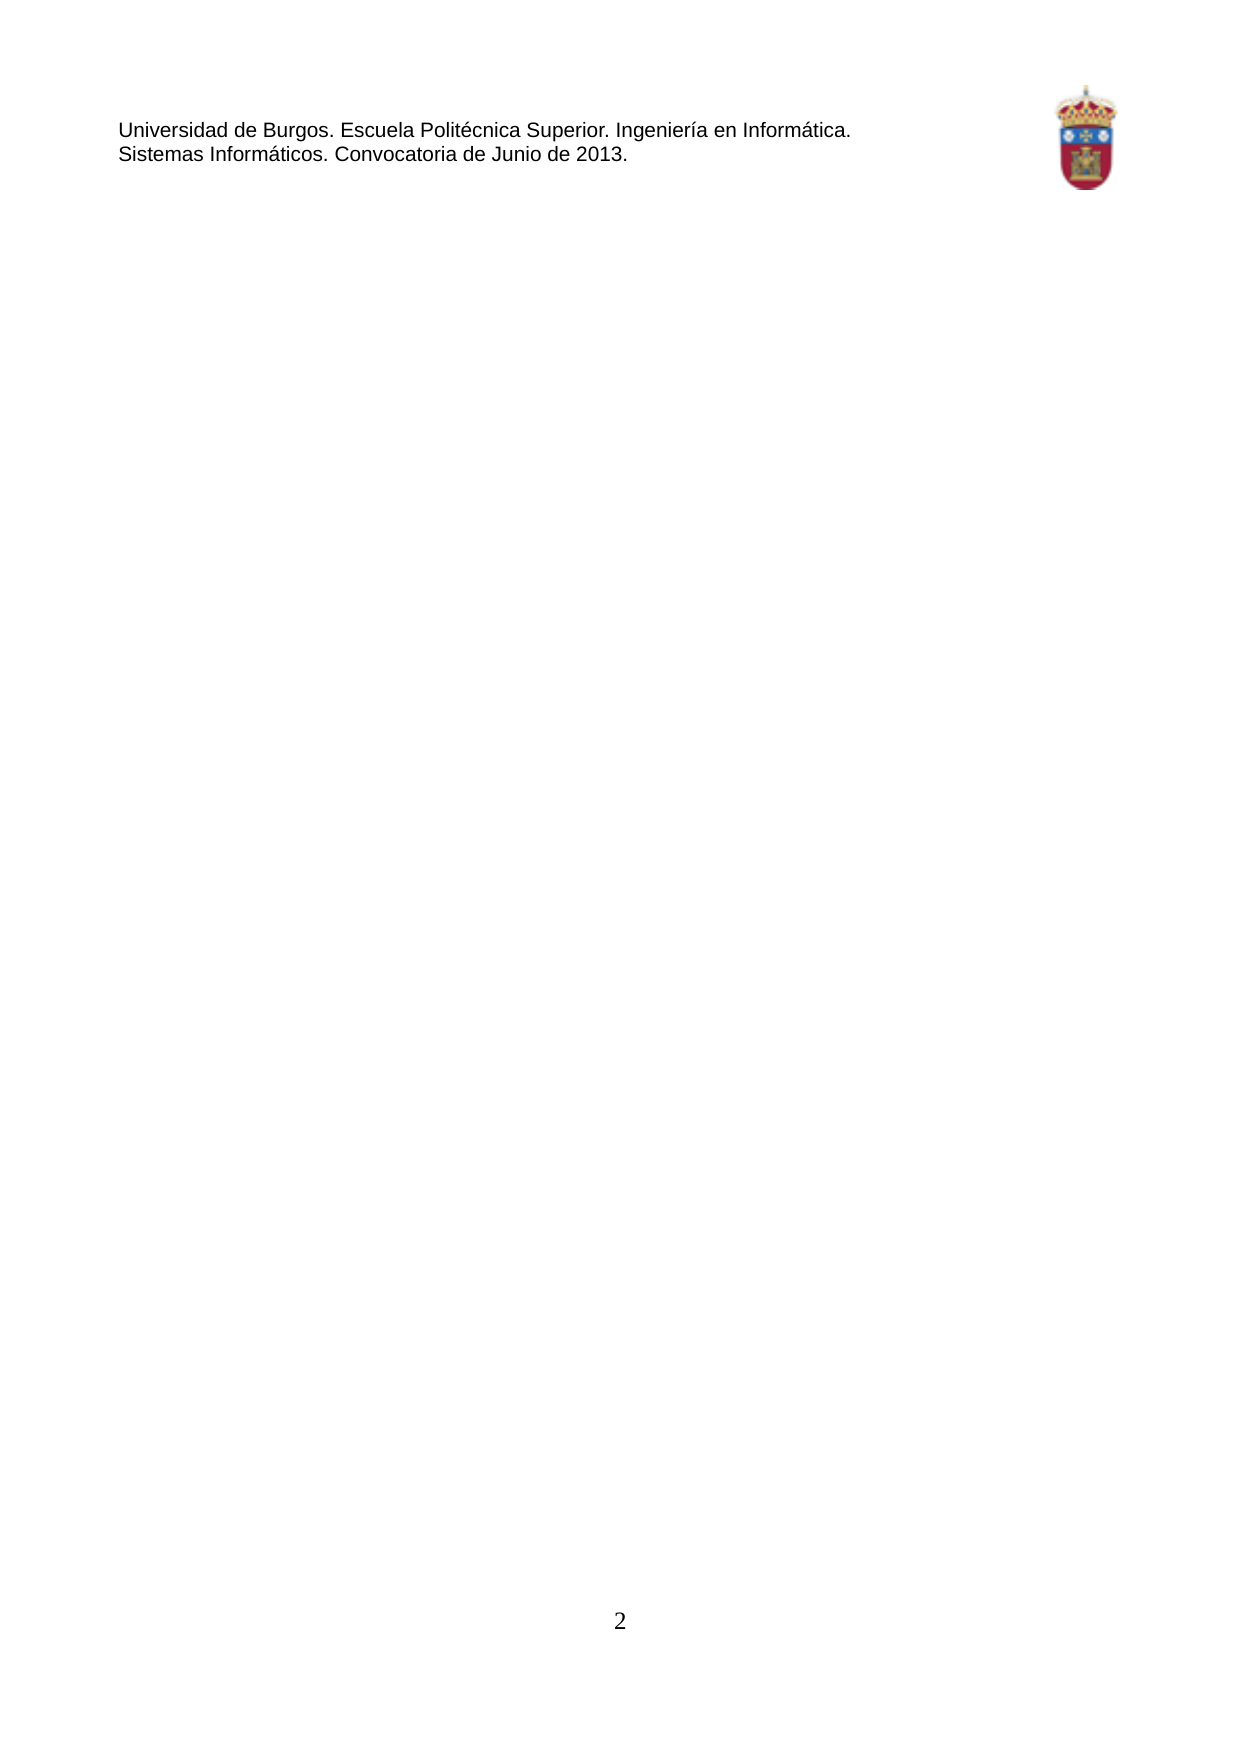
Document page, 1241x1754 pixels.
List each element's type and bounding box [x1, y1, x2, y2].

picture [1053, 85, 1120, 190]
